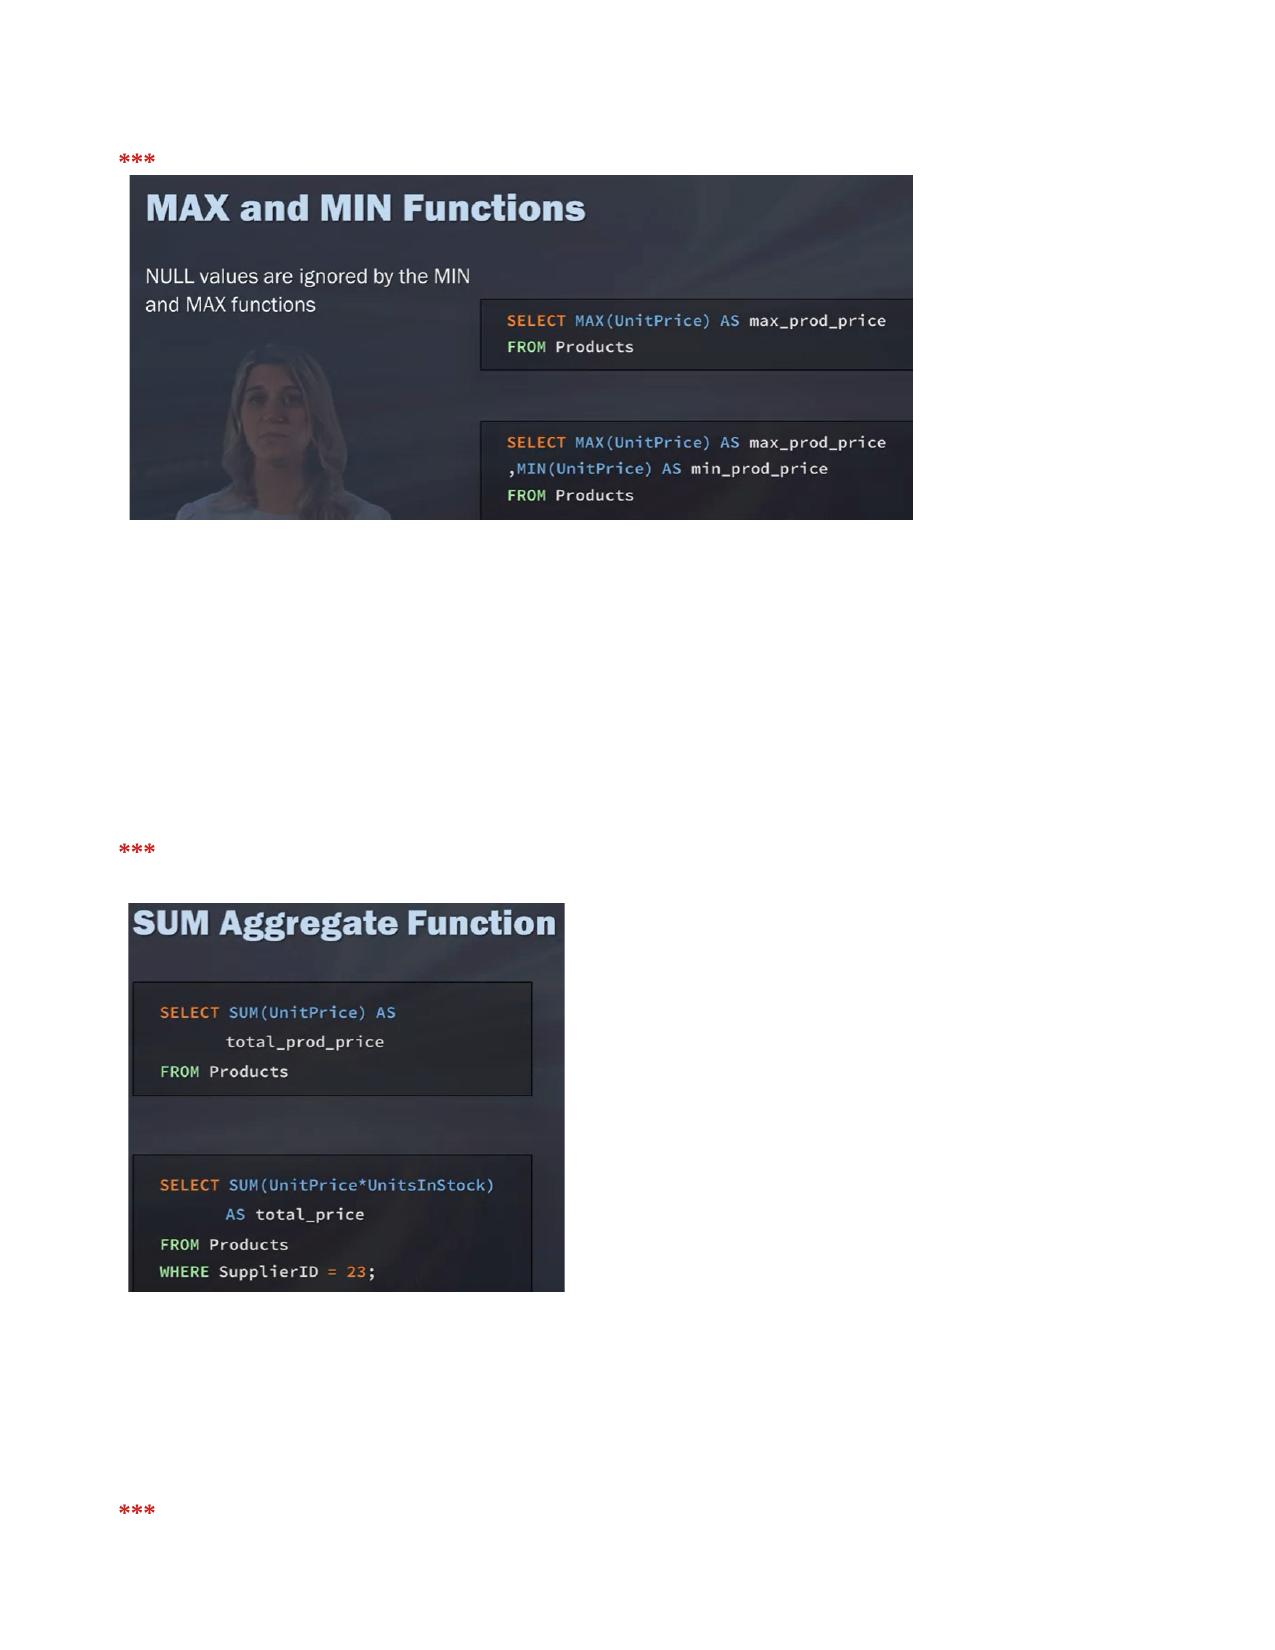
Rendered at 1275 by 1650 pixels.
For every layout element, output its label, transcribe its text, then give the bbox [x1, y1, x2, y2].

picture [129, 175, 913, 520]
text *** [118, 1498, 1157, 1527]
text *** [118, 837, 1157, 866]
text *** [118, 147, 1157, 176]
picture [128, 903, 565, 1292]
